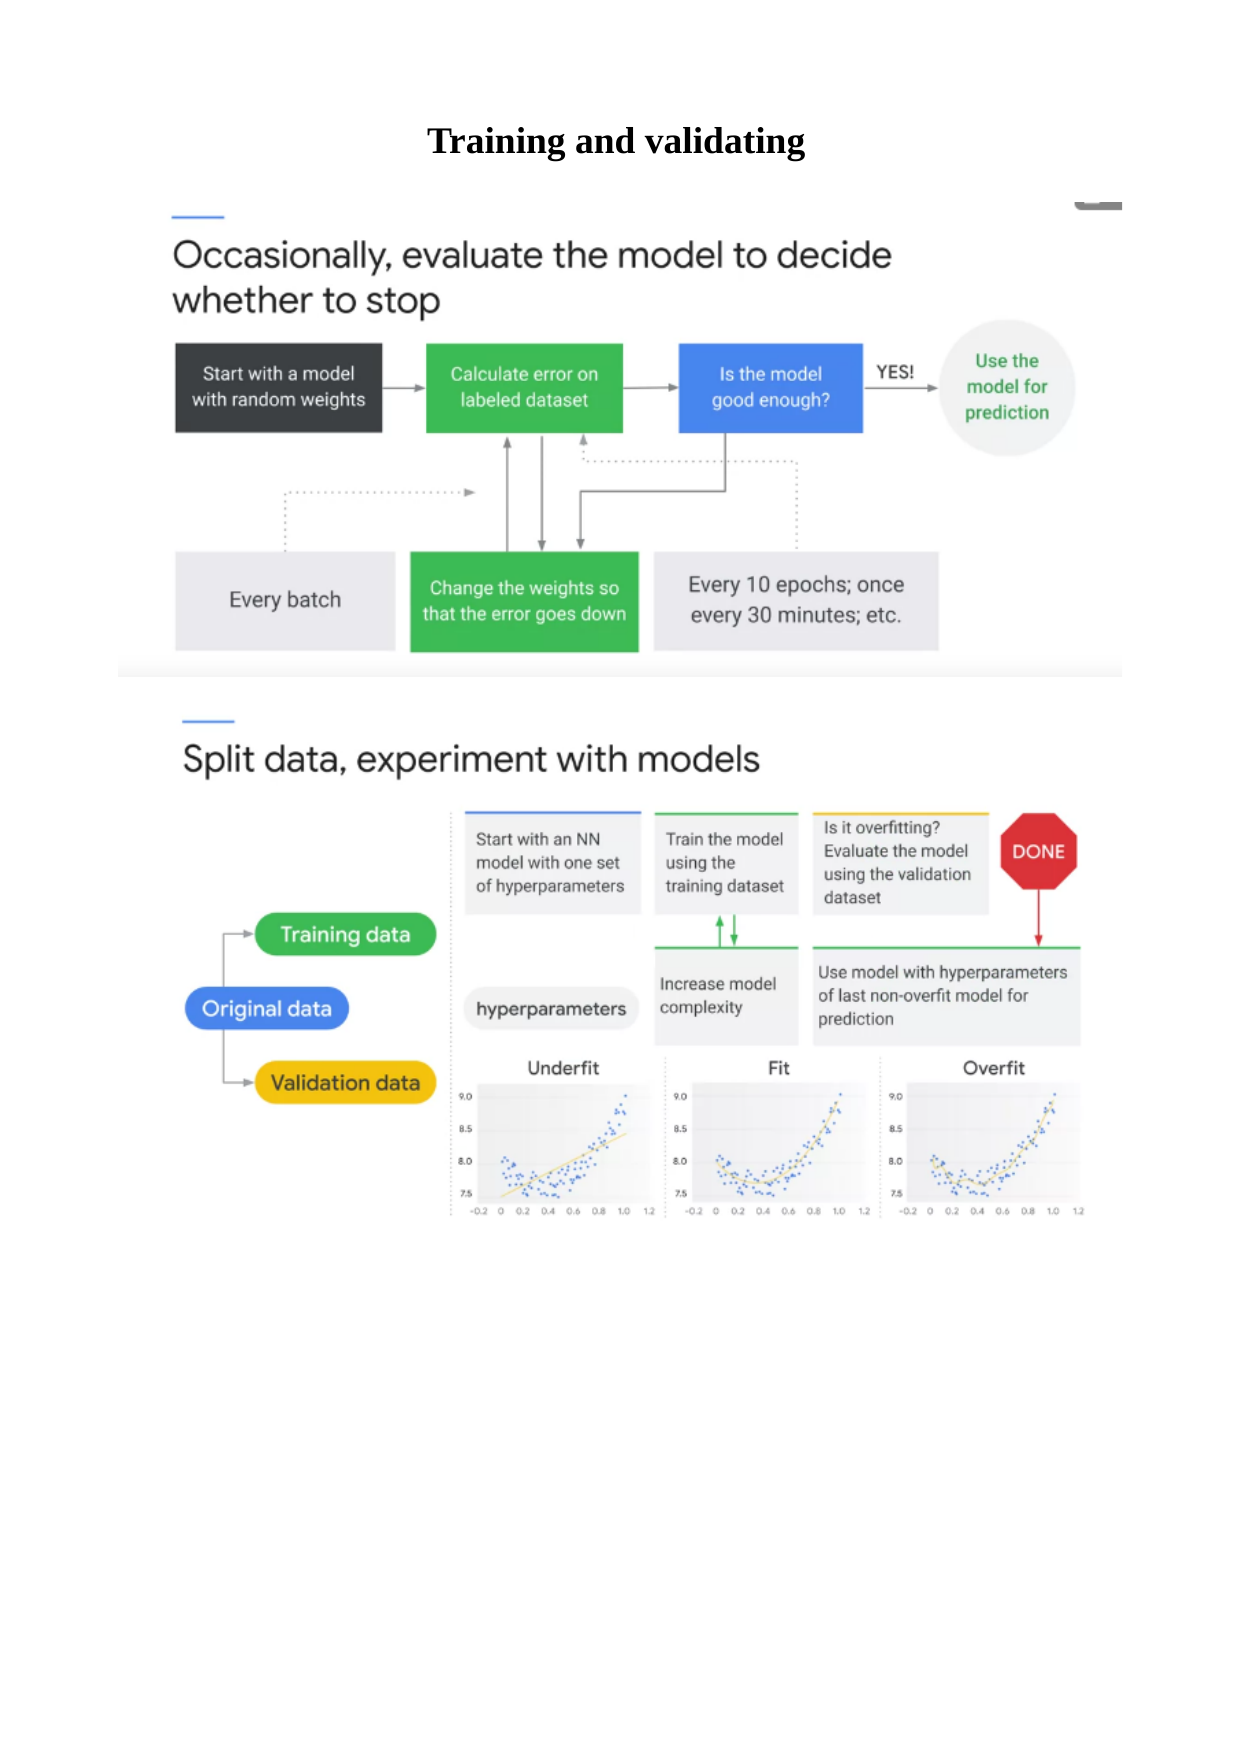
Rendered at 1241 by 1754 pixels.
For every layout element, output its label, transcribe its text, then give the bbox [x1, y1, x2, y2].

picture [118, 705, 1123, 1236]
subtitle Training and validating [118, 118, 1122, 161]
picture [118, 202, 1123, 677]
